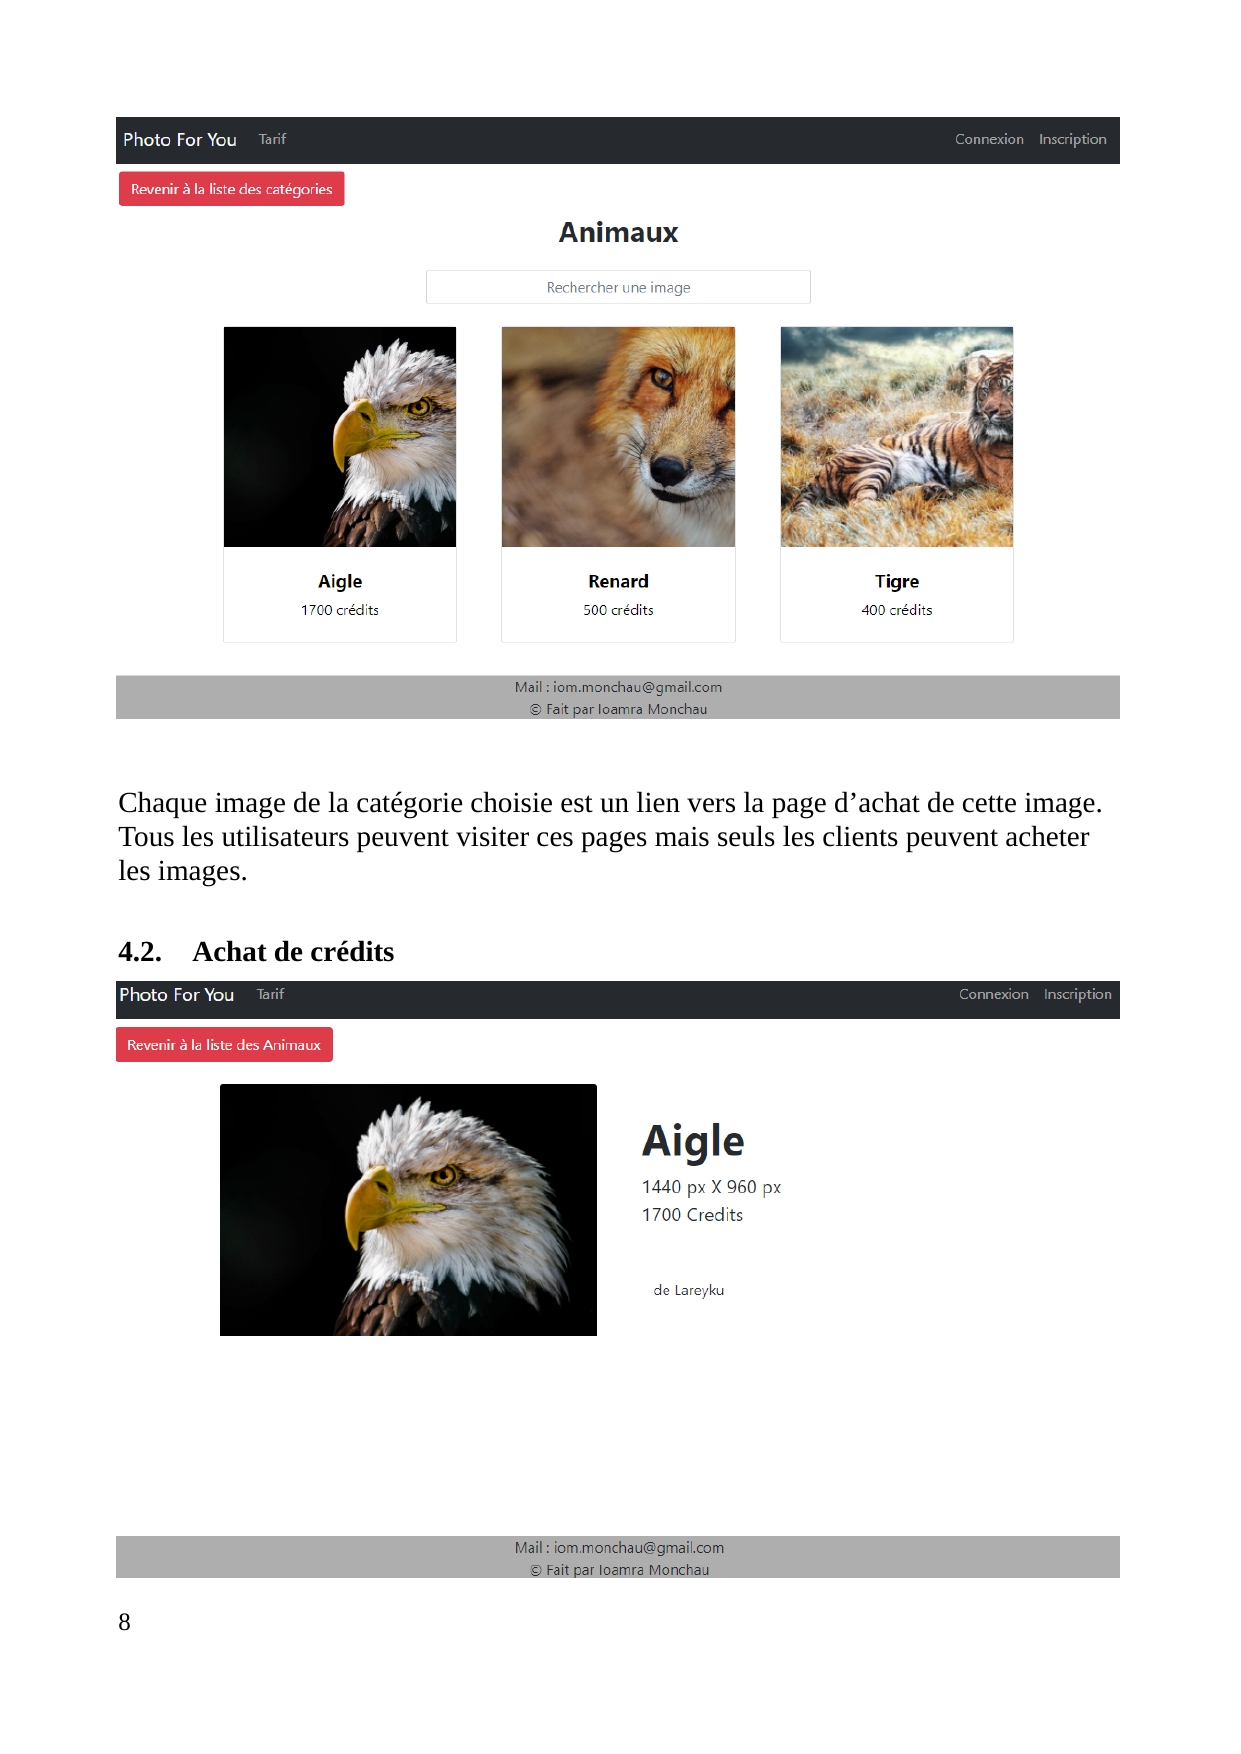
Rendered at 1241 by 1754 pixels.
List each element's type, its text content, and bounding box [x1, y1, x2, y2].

subtitle Achat de crédits [118, 934, 1122, 968]
picture [116, 981, 1120, 1578]
picture [116, 117, 1120, 719]
text Tous les utilisateurs peuvent visiter ces pages mais seuls les clients peuvent acheter les images. [118, 819, 1122, 886]
text Chaque image de la catégorie choisie est un lien vers la page d’achat de cette image. [118, 786, 1122, 819]
